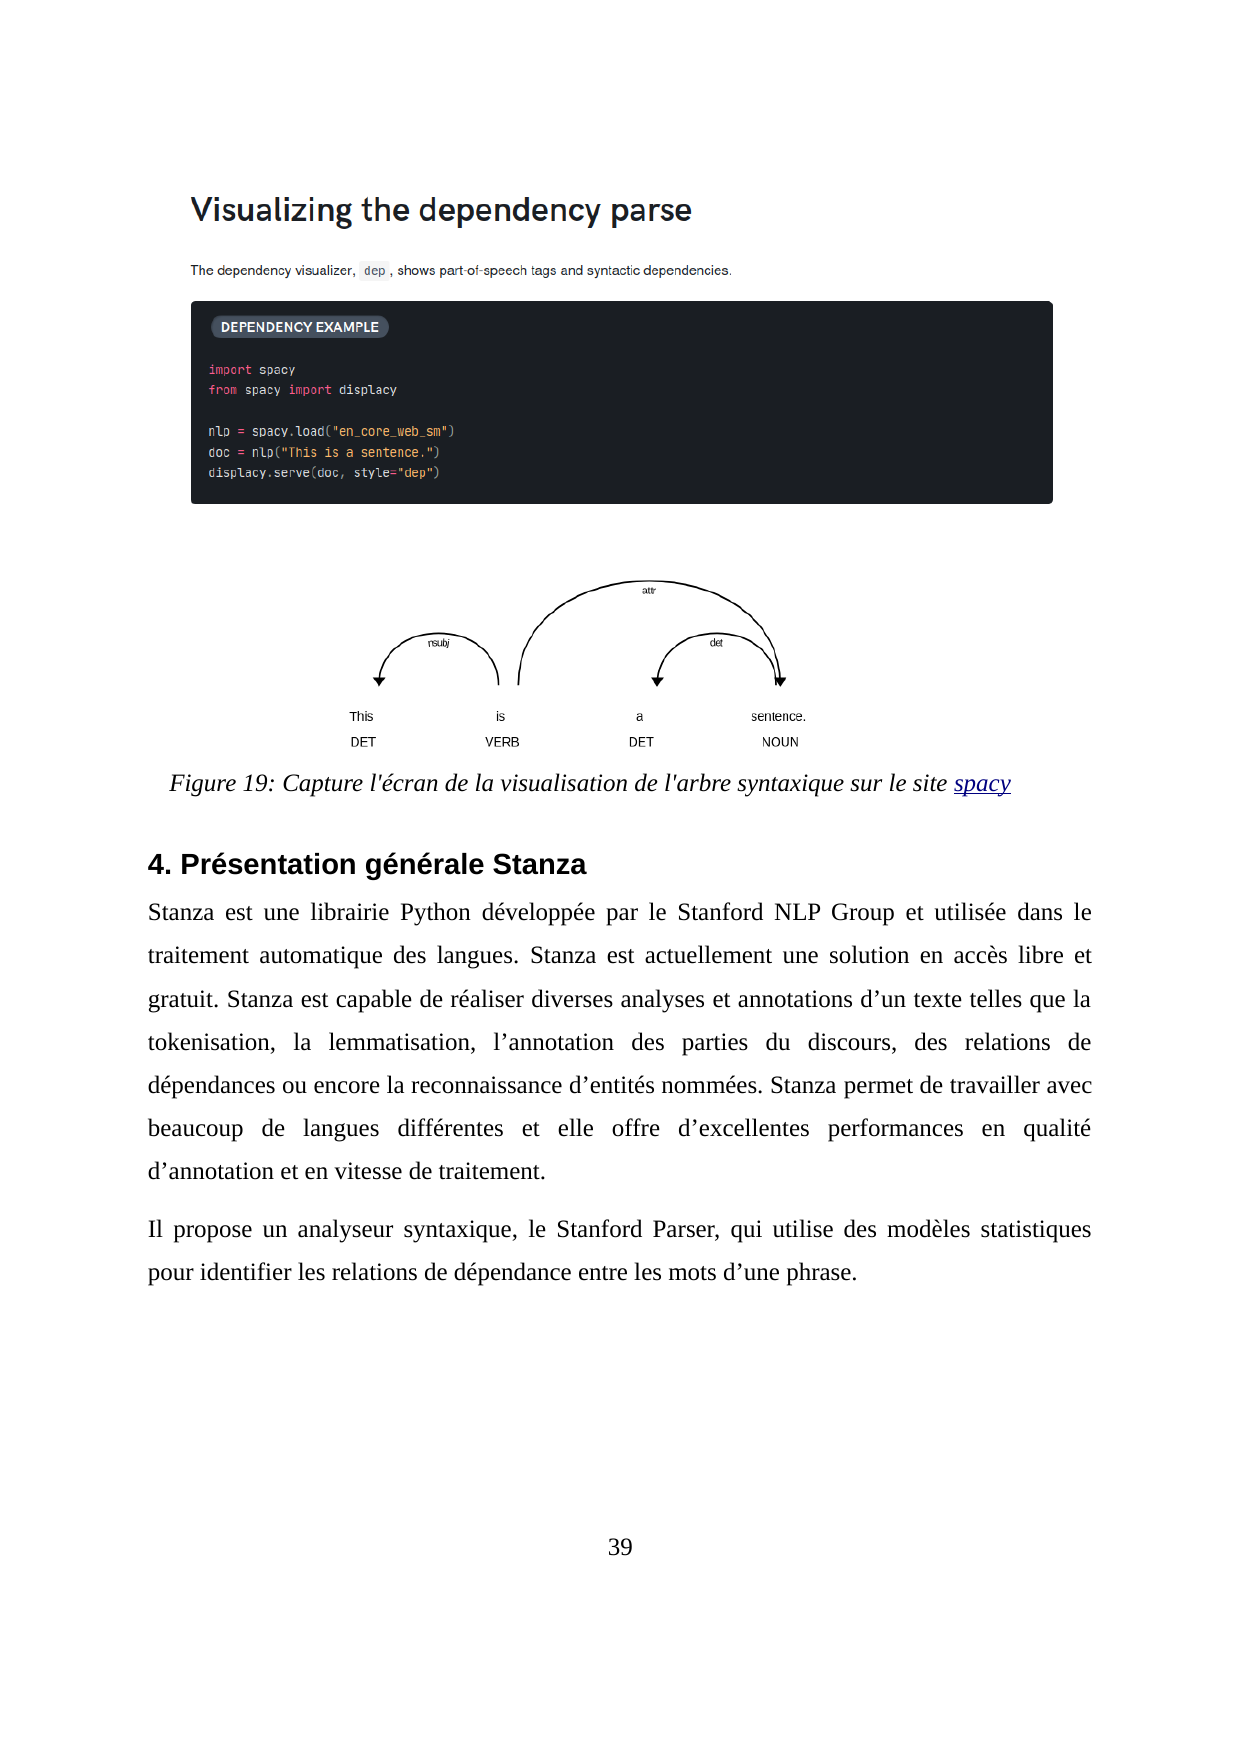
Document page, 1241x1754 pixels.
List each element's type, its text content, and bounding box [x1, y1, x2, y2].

text Stanza est une librairie Python développée par le Stanford NLP Group et utilisée dans le traitement automatique des langues. Stanza est actuellement une solution en accès libre et gratuit. Stanza est capable de réaliser diverses analyses et annotations d’un texte telles que la tokenisation, la lemmatisation, l’annotation des parties du discours, des relations de dépendances ou encore la reconnaissance d’entités nommées. Stanza permet de travailler avec beaucoup de langues différentes et elle offre d’excellentes performances en qualité d’annotation et en vitesse de traitement. [148, 897, 1092, 1185]
text Figure 19: Capture l'écran de la visualisation de l'arbre syntaxique sur le site spacy [169, 769, 1071, 797]
picture [169, 160, 1072, 769]
subtitle 4. Présentation générale Stanza [148, 148, 1092, 881]
text Il propose un analyseur syntaxique, le Stanford Parser, qui utilise des modèles statistiques pour identifier les relations de dépendance entre les mots d’une phrase. [148, 1214, 1092, 1286]
